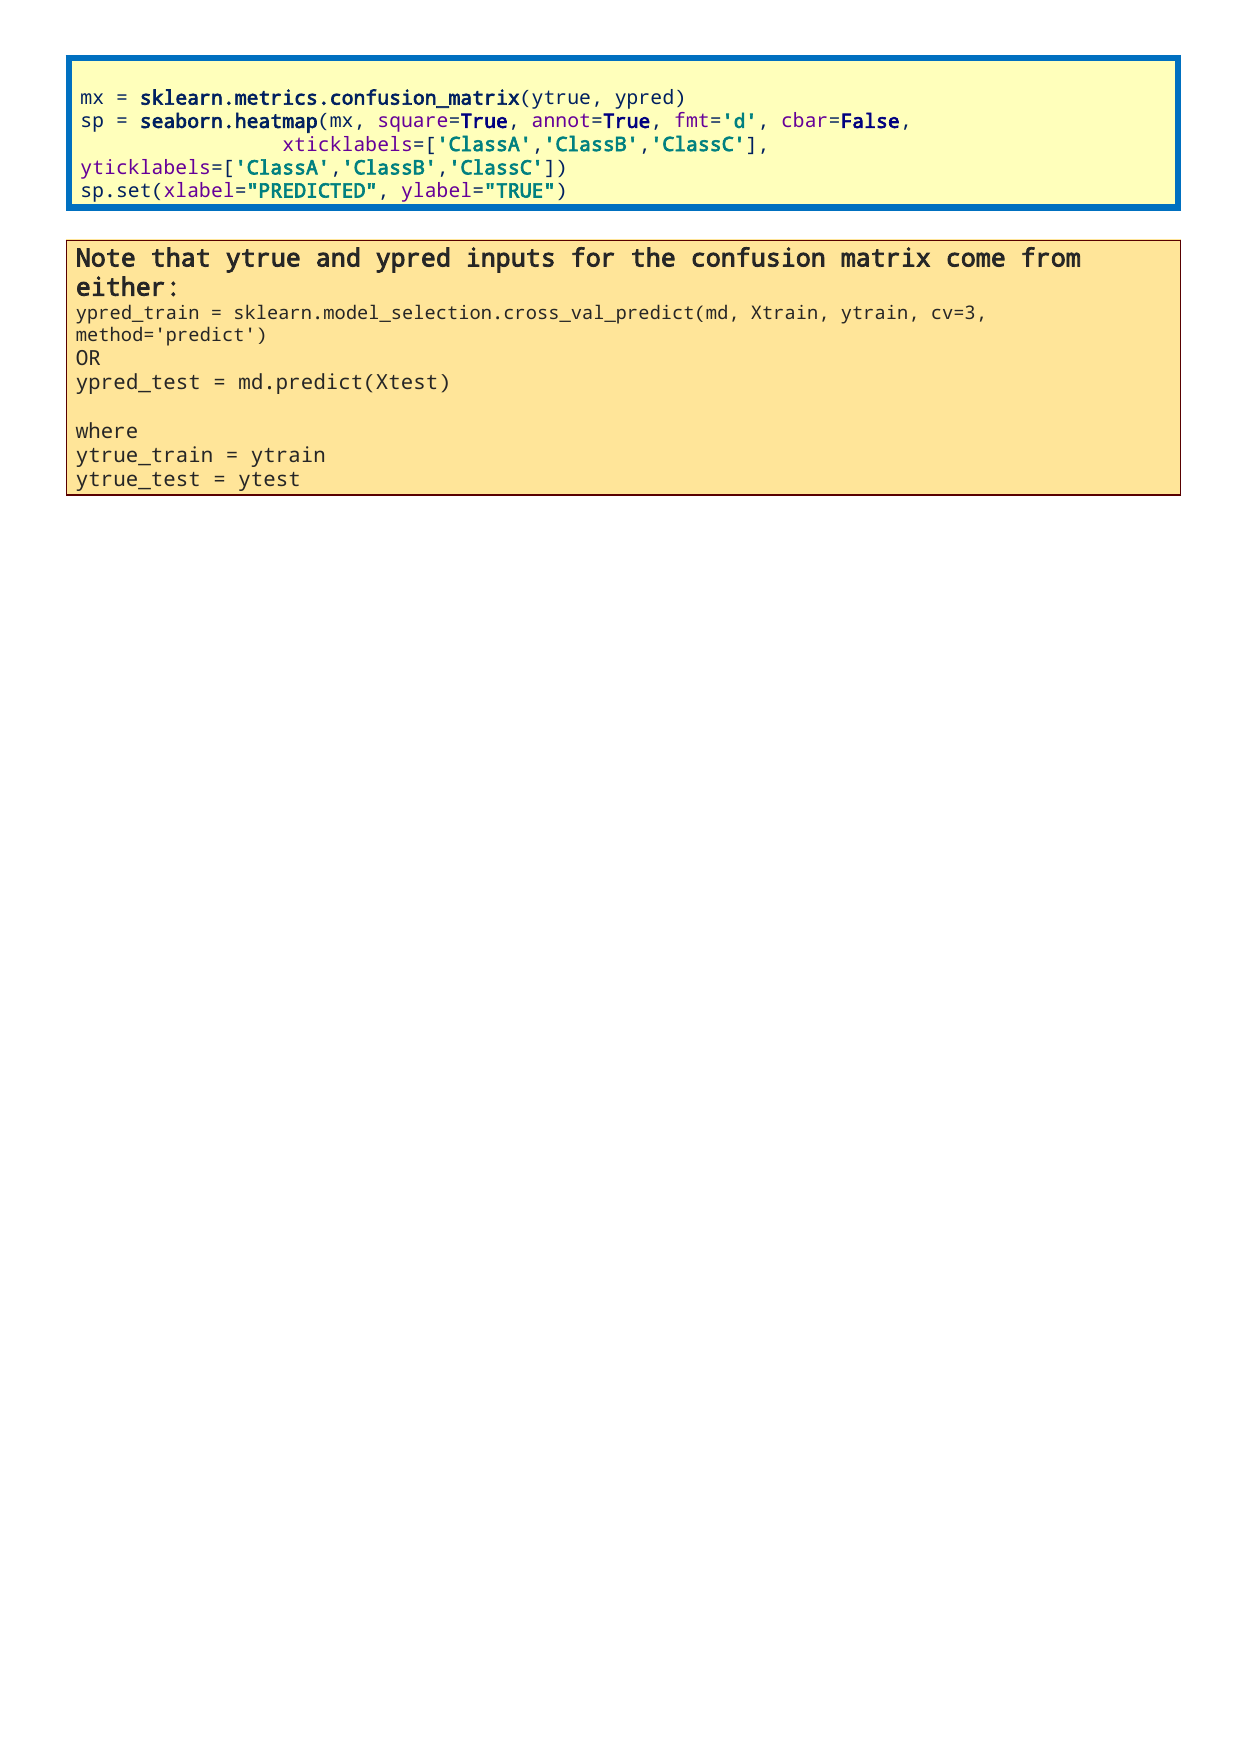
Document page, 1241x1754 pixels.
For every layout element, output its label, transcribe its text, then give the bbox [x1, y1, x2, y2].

text ypred_test = md.predict(Xtest) [67, 366, 1180, 391]
text OR [67, 342, 1180, 366]
text ytrue_test = ytest [67, 464, 1180, 494]
text mx = sklearn.metrics.confusion_matrix(ytrue, ypred) sp = seaborn.heatmap(mx, square=True, annot=True, fmt='d', cbar=False, xticklabels=['ClassA','ClassB','ClassC'], yticklabels=['ClassA','ClassB','ClassC']) sp.set(xlabel="PREDICTED", ylabel="TRUE") [72, 61, 1175, 204]
text ytrue_train = ytrain [67, 439, 1180, 464]
text ypred_train = sklearn.model_selection.cross_val_predict(md, Xtrain, ytrain, cv=3, method='predict') [67, 298, 1180, 342]
text Note that ytrue and ypred inputs for the confusion matrix come from either: [67, 241, 1180, 298]
text where [67, 415, 1180, 439]
